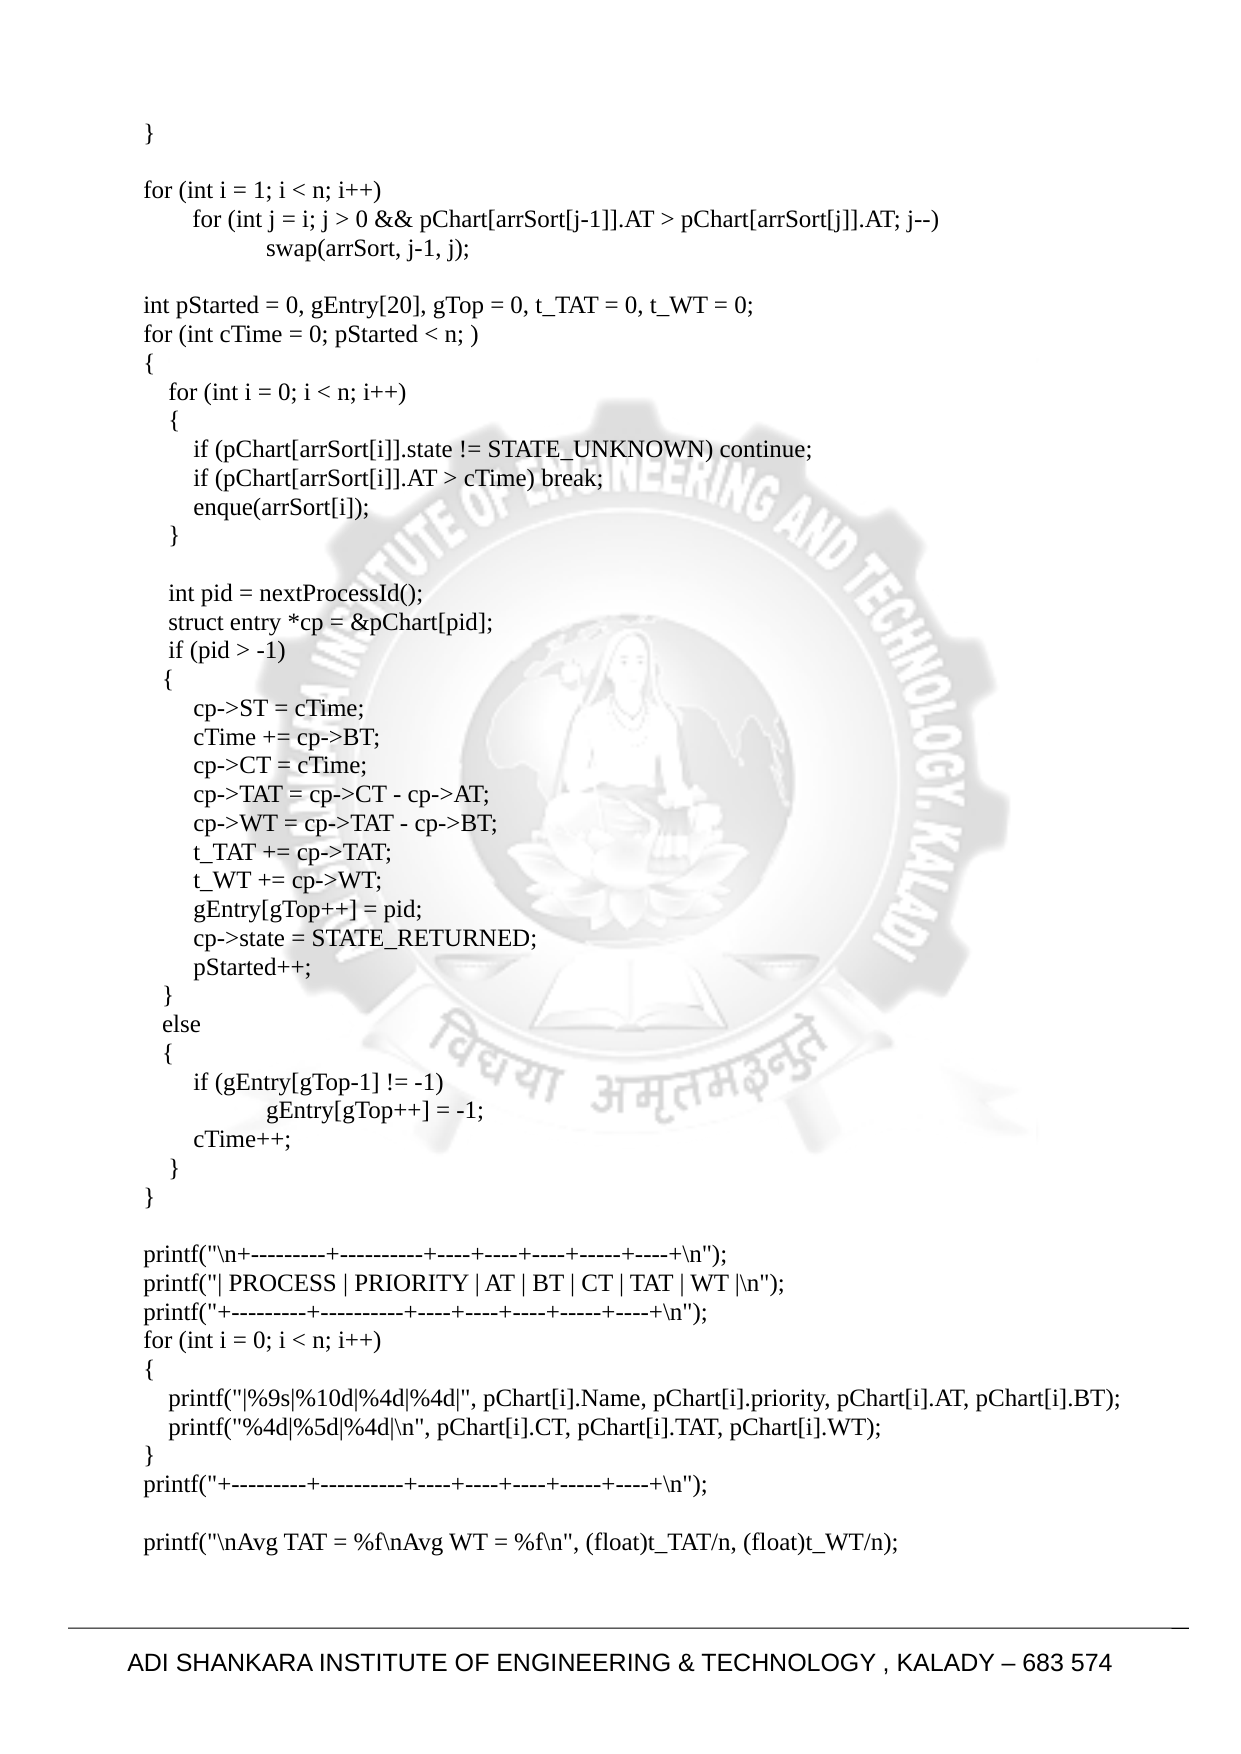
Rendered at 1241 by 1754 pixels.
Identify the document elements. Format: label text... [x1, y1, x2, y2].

text gEntry[gTop++] = -1; cTime++; } } printf("\n+---------+----------+----+----+----+-----+----+\n"); printf("| PROCESS | PRIORITY | AT | BT | CT | TAT | WT |\n"); printf("+---------+----------+----+----+----+-----+----+\n"); for (int i = 0; i < n; i++) [118, 1096, 1122, 1354]
text } for (int i = 1; i < n; i++) for (int j = i; j > 0 && pChart[arrSort[j-1]].AT > pChart[arrSort[j]].AT; j--) swap(arrSort, j-1, j); int pStarted = 0, gEntry[20], gTop = 0, t_TAT = 0, t_WT = 0; for (int cTime = 0; pStarted < n; ) [118, 118, 1122, 348]
text { if (pChart[arrSort[i]].state != STATE_UNKNOWN) continue; if (pChart[arrSort[i]].AT > cTime) break; enque(arrSort[i]); } int pid = nextProcessId(); struct entry *cp = &pChart[pid]; if (pid > -1) [118, 406, 1122, 664]
text { printf("|%9s|%10d|%4d|%4d|", pChart[i].Name, pChart[i].priority, pChart[i].AT, pChart[i].BT); printf("%4d|%5d|%4d|\n", pChart[i].CT, pChart[i].TAT, pChart[i].WT); } printf("+---------+----------+----+----+----+-----+----+\n"); printf("\nAvg TAT = %f\nAvg WT = %f\n", (float)t_TAT/n, (float)t_WT/n); [118, 1354, 1122, 1556]
text { if (gEntry[gTop-1] != -1) [118, 1038, 1122, 1096]
text { for (int i = 0; i < n; i++) [118, 348, 1122, 406]
text { cp->ST = cTime; cTime += cp->BT; cp->CT = cTime; cp->TAT = cp->CT - cp->AT; cp->WT = cp->TAT - cp->BT; t_TAT += cp->TAT; t_WT += cp->WT; gEntry[gTop++] = pid; cp->state = STATE_RETURNED; pStarted++; } [118, 664, 1122, 1009]
text else [118, 1009, 1122, 1038]
